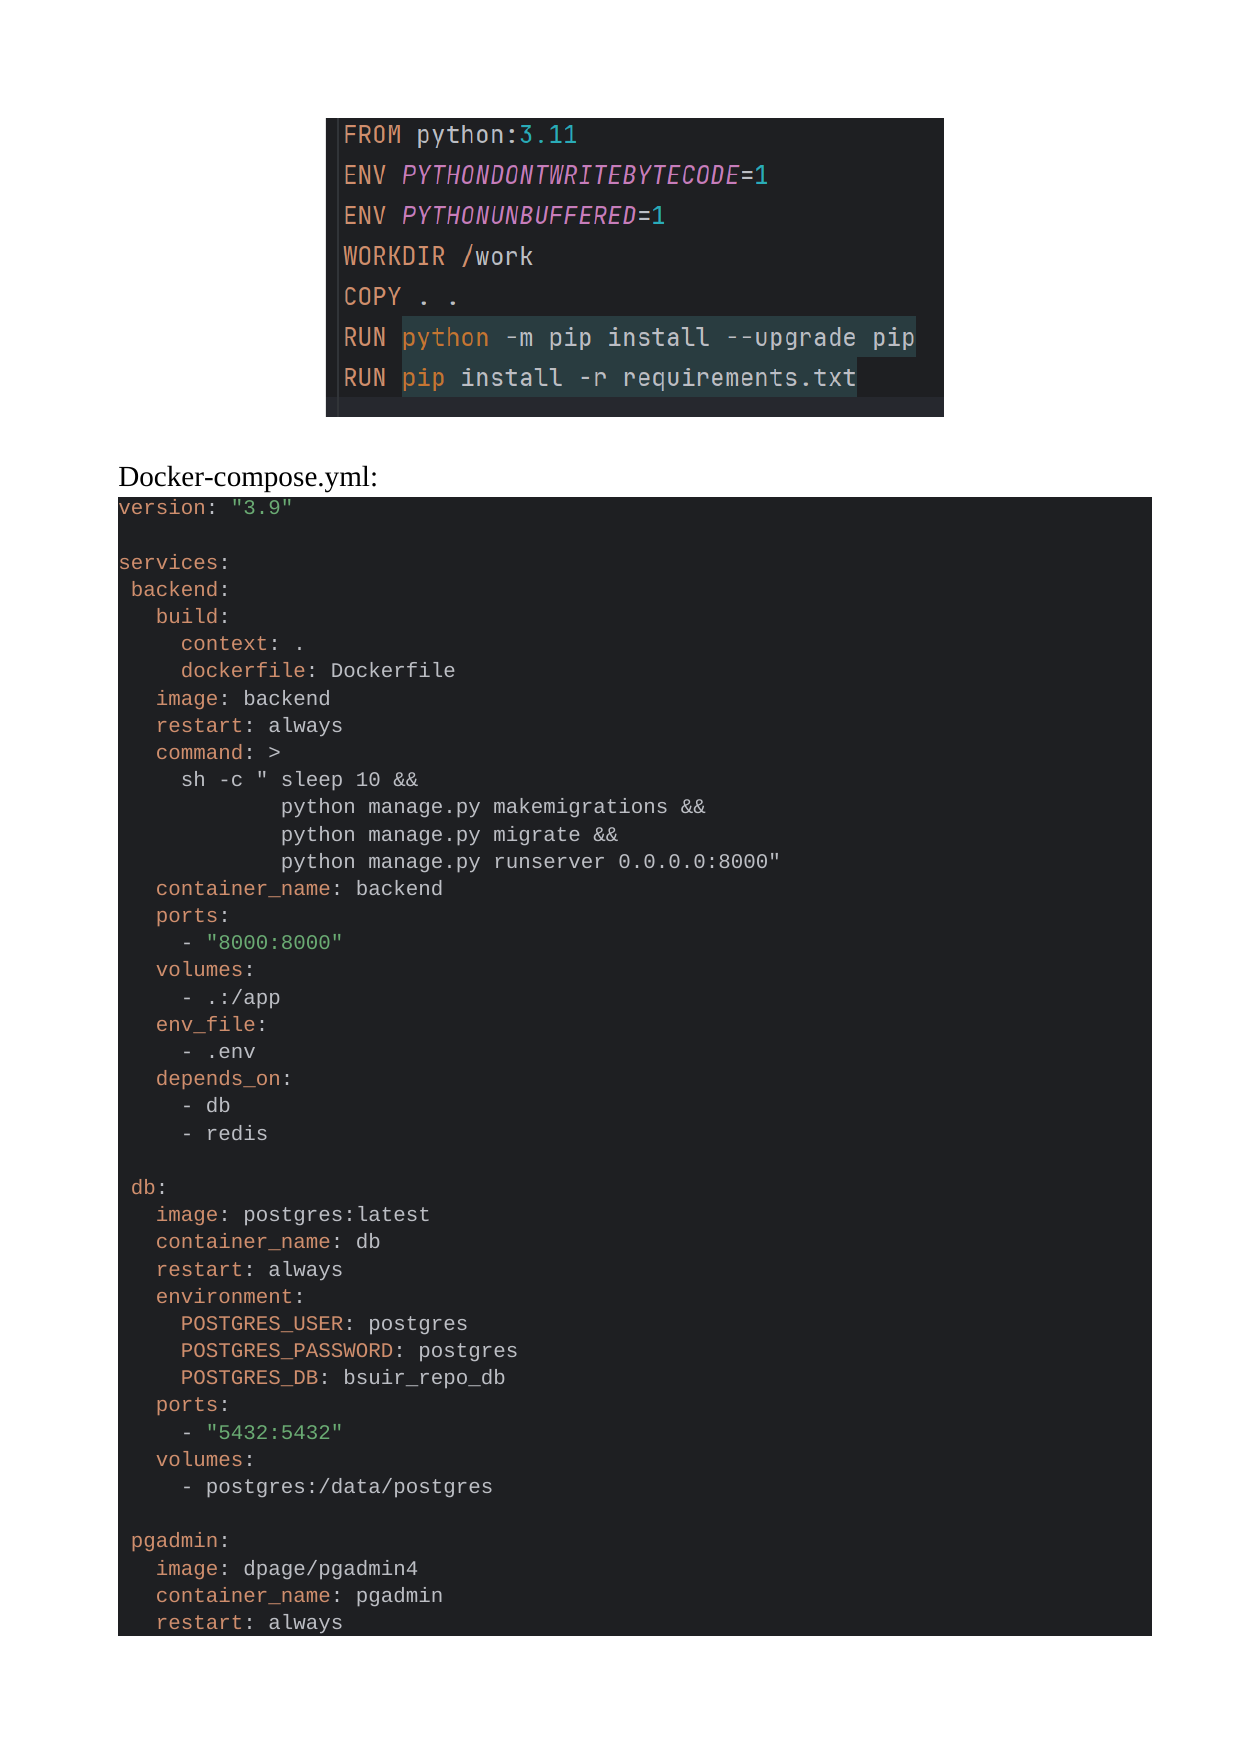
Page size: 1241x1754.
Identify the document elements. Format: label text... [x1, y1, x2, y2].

text - .env [118, 1041, 1152, 1065]
picture [325, 118, 944, 417]
text - .:/app [118, 987, 1152, 1010]
text env_file: [118, 1014, 1152, 1037]
text restart: always [118, 1612, 1152, 1636]
text POSTGRES_USER: postgres [118, 1313, 1152, 1337]
text POSTGRES_PASSWORD: postgres [118, 1340, 1152, 1364]
text depends_on: [118, 1068, 1152, 1092]
text build: [118, 606, 1152, 630]
text container_name: backend [118, 878, 1152, 902]
text ports: [118, 905, 1152, 929]
text volumes: [118, 959, 1152, 983]
text container_name: pgadmin [118, 1585, 1152, 1608]
text python manage.py makemigrations && [118, 796, 1152, 820]
text command: > [118, 742, 1152, 766]
text python manage.py runserver 0.0.0.0:8000" [118, 851, 1152, 874]
text restart: always [118, 1258, 1152, 1282]
text ports: [118, 1394, 1152, 1418]
text db: [118, 1177, 1152, 1201]
text Docker-compose.yml: [118, 459, 1152, 492]
text backend: [118, 579, 1152, 602]
text version: "3.9" [118, 497, 1152, 521]
text POSTGRES_DB: bsuir_repo_db [118, 1367, 1152, 1391]
text image: dpage/pgadmin4 [118, 1558, 1152, 1581]
text - postgres:/data/postgres [118, 1476, 1152, 1500]
text pgadmin: [118, 1530, 1152, 1554]
text dockerfile: Dockerfile [118, 660, 1152, 684]
text - db [118, 1095, 1152, 1119]
text container_name: db [118, 1231, 1152, 1255]
text - "5432:5432" [118, 1422, 1152, 1445]
text restart: always [118, 715, 1152, 738]
text sh -c " sleep 10 && [118, 769, 1152, 793]
text services: [118, 552, 1152, 575]
text - redis [118, 1123, 1152, 1146]
text environment: [118, 1286, 1152, 1309]
text volumes: [118, 1449, 1152, 1472]
text image: postgres:latest [118, 1204, 1152, 1228]
text python manage.py migrate && [118, 823, 1152, 847]
text context: . [118, 633, 1152, 657]
text - "8000:8000" [118, 932, 1152, 956]
text image: backend [118, 688, 1152, 711]
